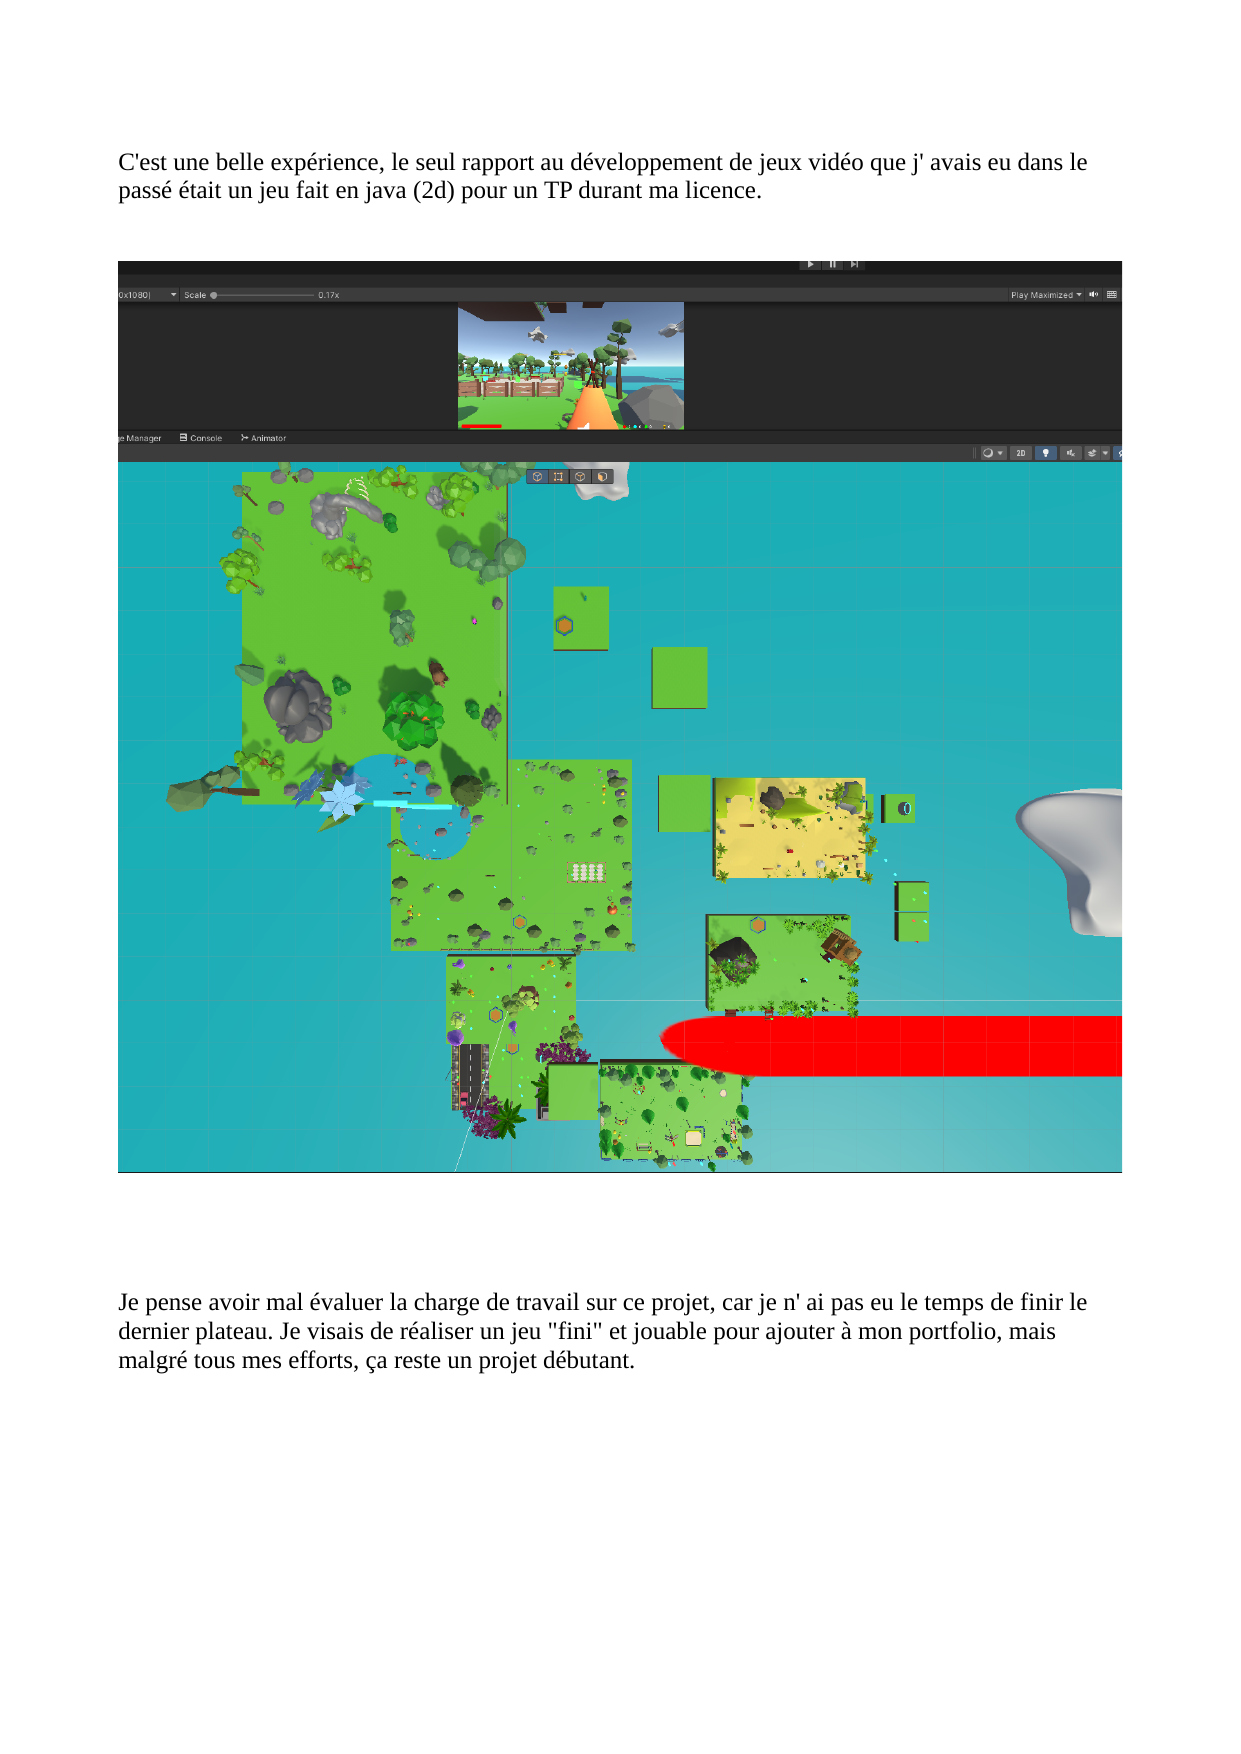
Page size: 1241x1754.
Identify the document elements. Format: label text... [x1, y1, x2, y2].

text Je pense avoir mal évaluer la charge de travail sur ce projet, car je n' ai pas eu le temps de finir le dernier plateau. Je visais de réaliser un jeu "fini" et jouable pour ajouter à mon portfolio, mais malgré tous mes efforts, ça reste un projet débutant. [118, 1287, 1122, 1374]
picture [118, 261, 1123, 1173]
text C'est une belle expérience, le seul rapport au développement de jeux vidéo que j' avais eu dans le passé était un jeu fait en java (2d) pour un TP durant ma licence. [118, 147, 1122, 204]
